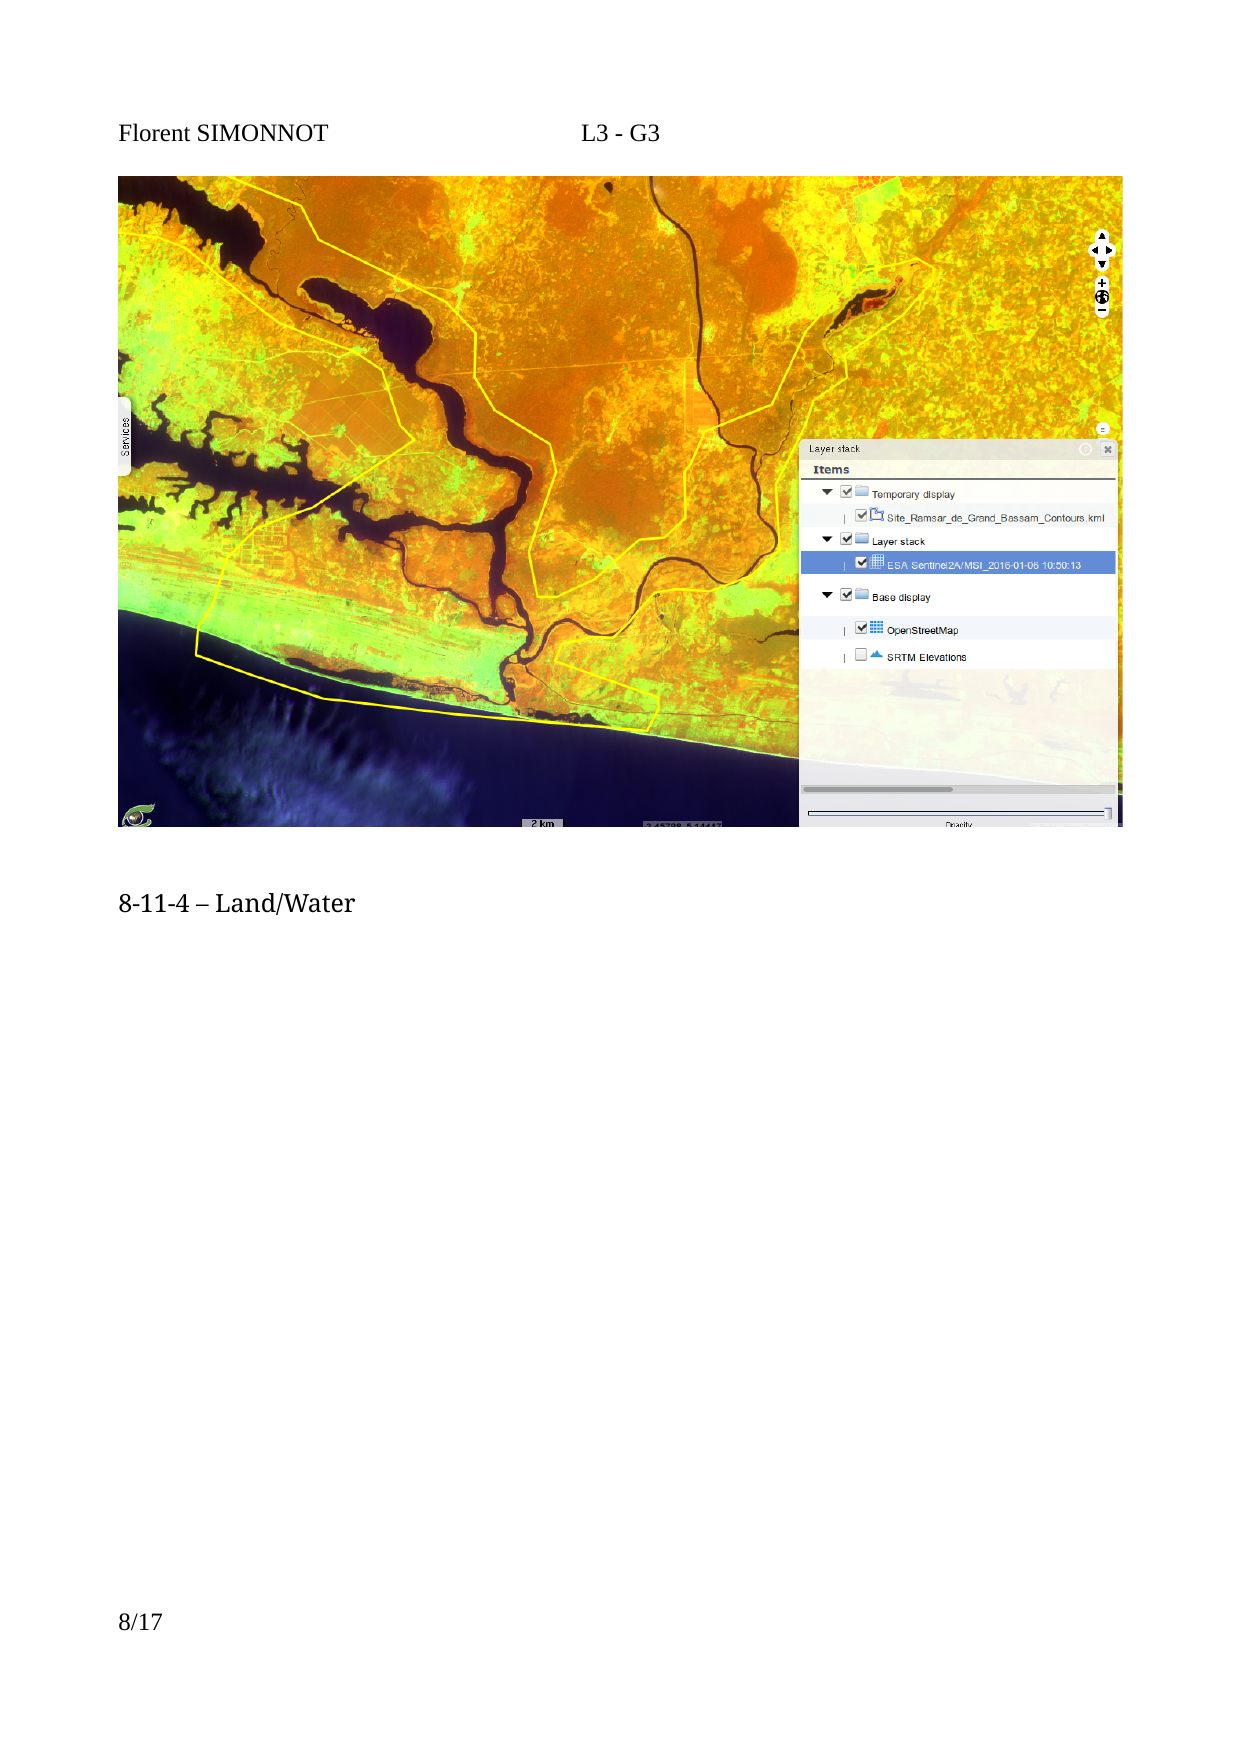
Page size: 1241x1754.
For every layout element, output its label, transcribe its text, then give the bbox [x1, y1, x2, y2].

picture [118, 176, 1123, 827]
text 8-11-4 – Land/Water [118, 886, 1123, 919]
